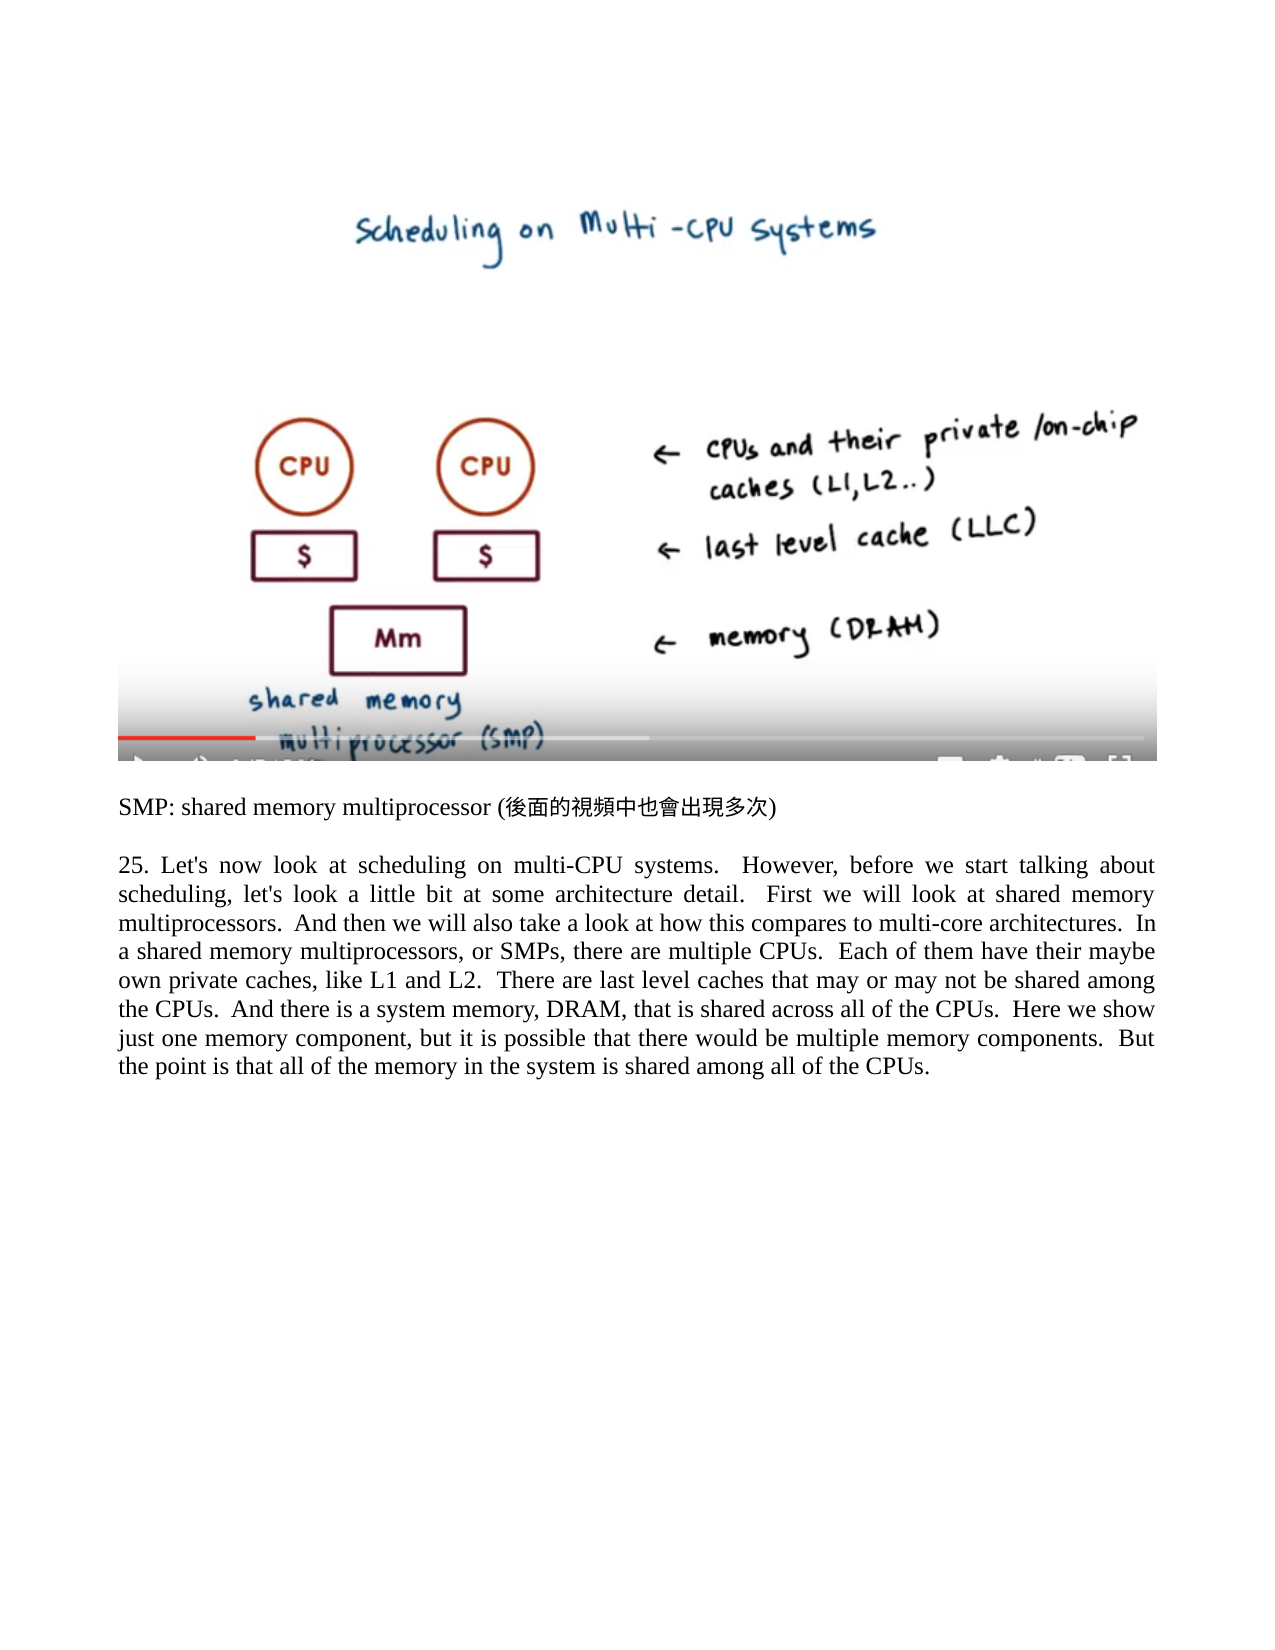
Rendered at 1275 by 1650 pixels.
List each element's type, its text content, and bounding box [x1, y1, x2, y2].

text 25. Let's now look at scheduling on multi-CPU systems. However, before we start talking about scheduling, let's look a little bit at some architecture detail. First we will look at shared memory multiprocessors. And then we will also take a look at how this compares to multi-core architectures. In a shared memory multiprocessors, or SMPs, there are multiple CPUs. Each of them have their maybe own private caches, like L1 and L2. There are last level caches that may or may not be shared among the CPUs. And there is a system memory, DRAM, that is shared across all of the CPUs. Here we show just one memory component, but it is possible that there would be multiple memory components. But the point is that all of the memory in the system is shared among all of the CPUs. [118, 850, 1157, 1080]
text SMP: shared memory multiprocessor (後面的視頻中也會出現多次) [118, 790, 1157, 821]
picture [118, 204, 1157, 761]
